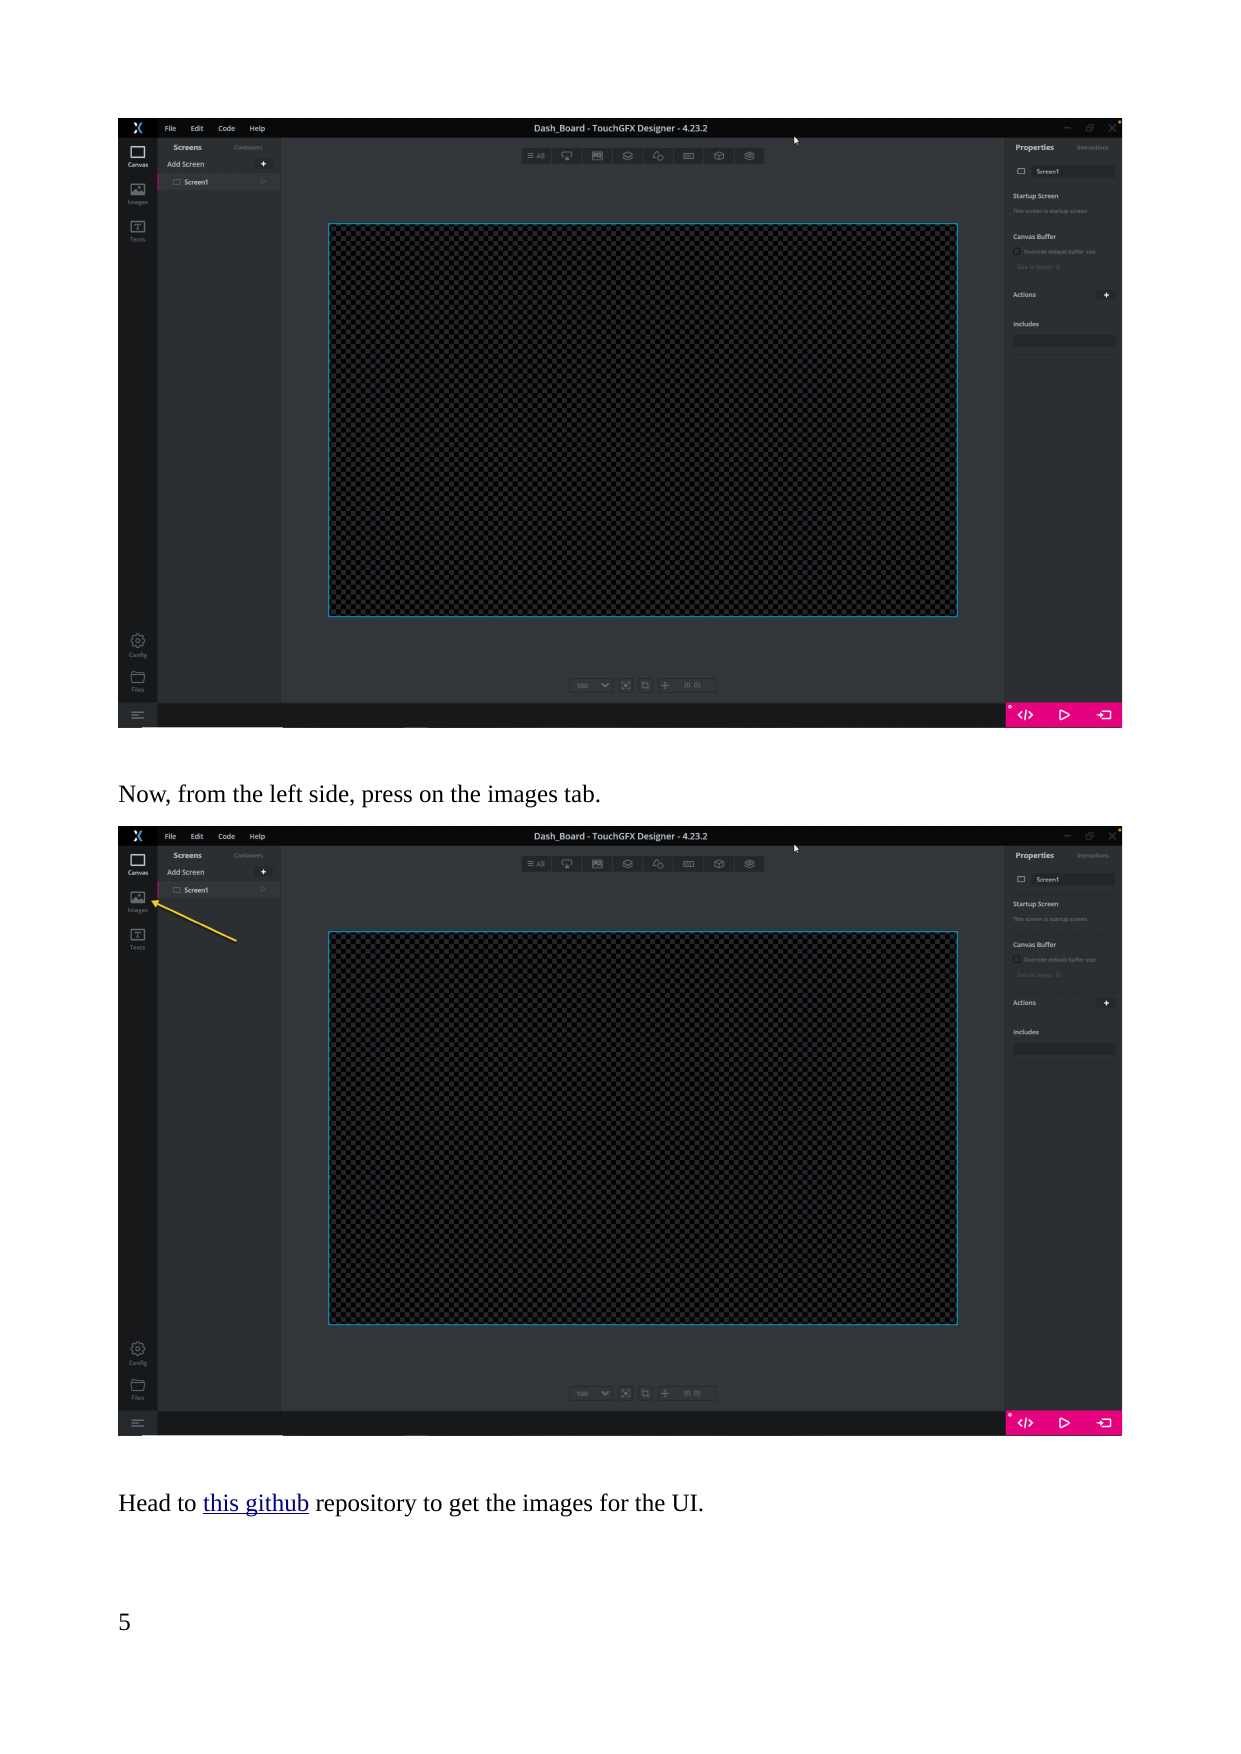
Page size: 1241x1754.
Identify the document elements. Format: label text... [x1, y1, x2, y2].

text Head to this github repository to get the images for the UI. [118, 1488, 1122, 1516]
text Now, from the left side, press on the images tab. [118, 779, 1122, 808]
picture [118, 118, 1123, 728]
picture [118, 826, 1123, 1436]
